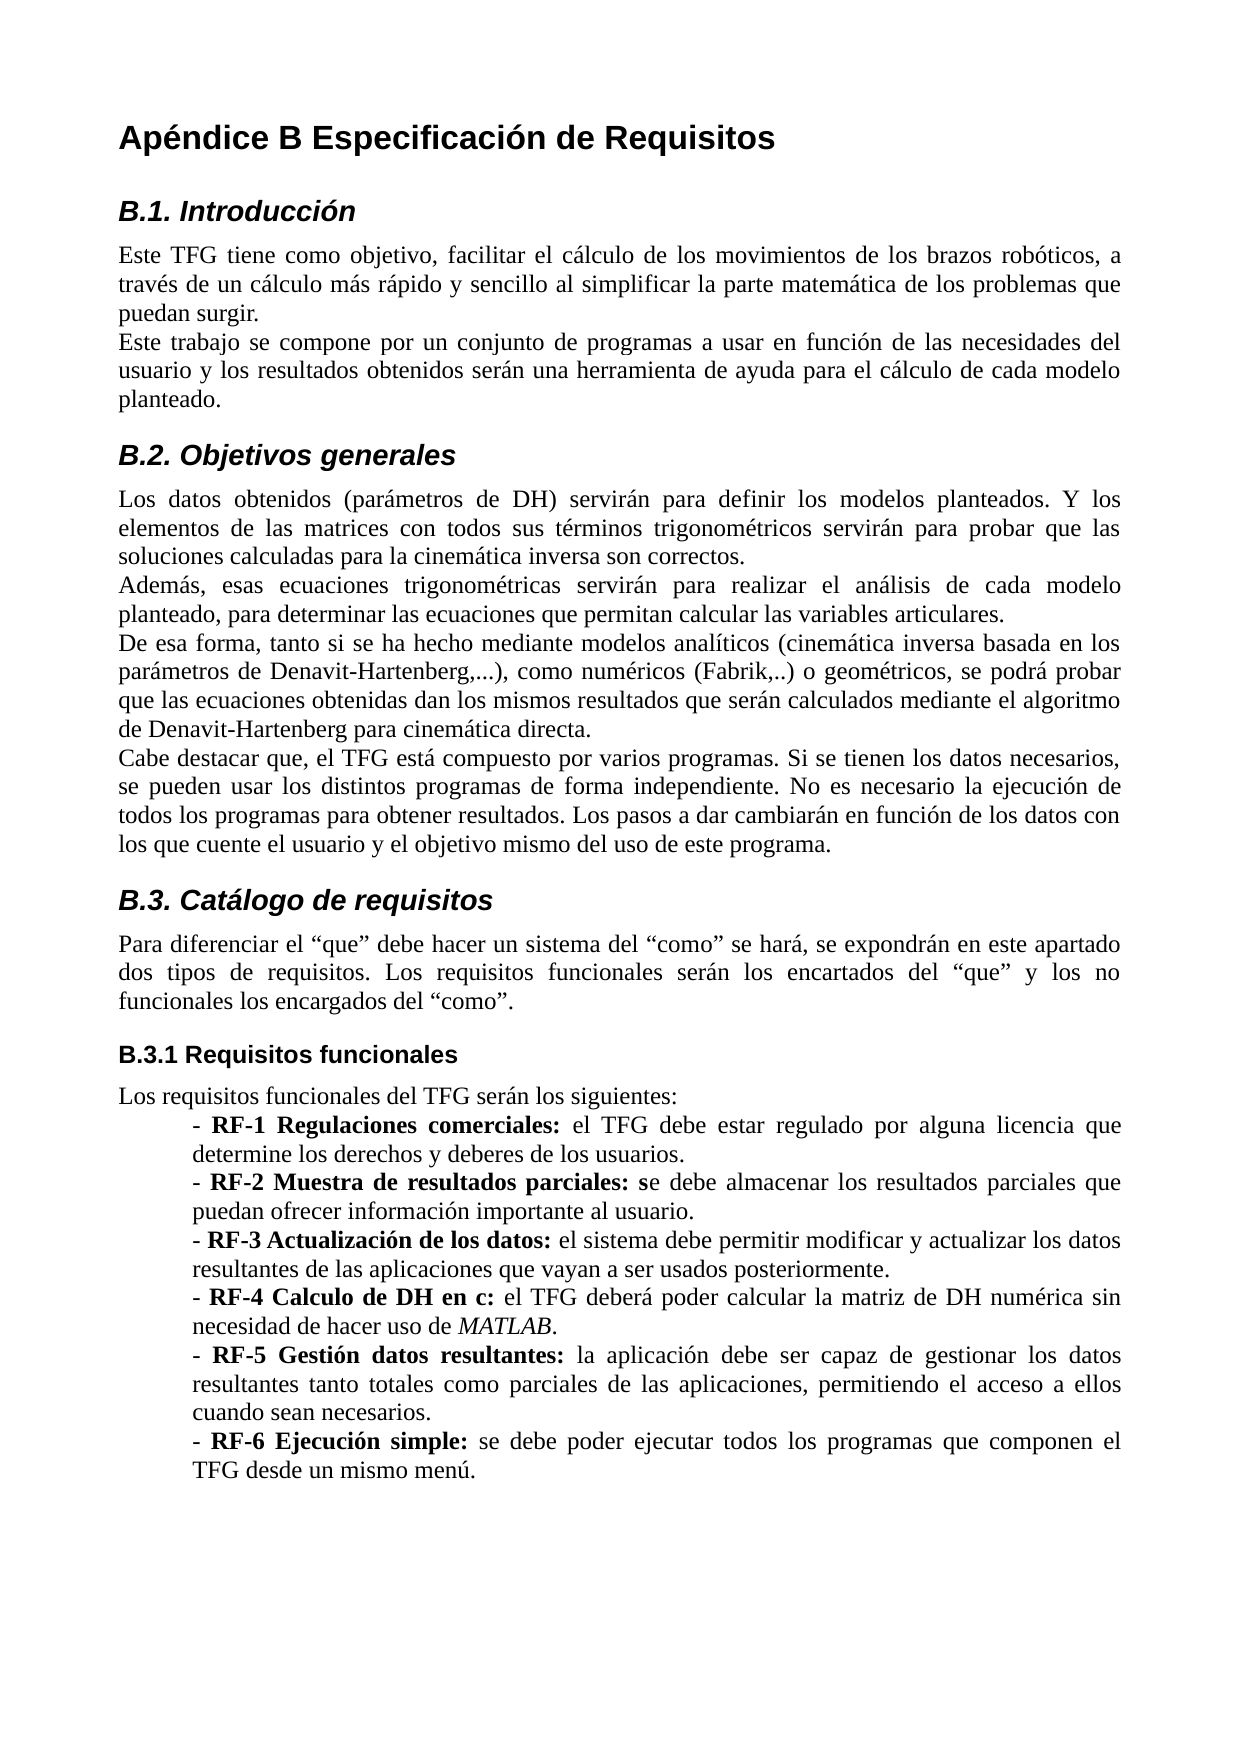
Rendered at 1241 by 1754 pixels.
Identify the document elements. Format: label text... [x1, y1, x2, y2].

subtitle B.2. Objetivos generales [118, 438, 1122, 471]
text - RF-1 Regulaciones comerciales: el TFG debe estar regulado por alguna licencia que determine los derechos y deberes de los usuarios. [192, 1110, 1122, 1167]
subtitle Apéndice B Especificación de Requisitos [118, 118, 1122, 157]
text - RF-2 Muestra de resultados parciales: se debe almacenar los resultados parciales que puedan ofrecer información importante al usuario. [192, 1167, 1122, 1225]
text Para diferenciar el “que” debe hacer un sistema del “como” se hará, se expondrán en este apartado dos tipos de requisitos. Los requisitos funcionales serán los encartados del “que” y los no funcionales los encargados del “como”. [118, 929, 1122, 1015]
text - RF-3 Actualización de los datos: el sistema debe permitir modificar y actualizar los datos resultantes de las aplicaciones que vayan a ser usados posteriormente. [192, 1225, 1122, 1282]
text - RF-4 Calculo de DH en c: el TFG deberá poder calcular la matriz de DH numérica sin necesidad de hacer uso de MATLAB. [192, 1282, 1122, 1340]
text De esa forma, tanto si se ha hecho mediante modelos analíticos (cinemática inversa basada en los parámetros de Denavit-Hartenberg,...), como numéricos (Fabrik,..) o geométricos, se podrá probar que las ecuaciones obtenidas dan los mismos resultados que serán calculados mediante el algoritmo de Denavit-Hartenberg para cinemática directa. [118, 628, 1122, 743]
subtitle B.1. Introducción [118, 194, 1122, 228]
text Cabe destacar que, el TFG está compuesto por varios programas. Si se tienen los datos necesarios, se pueden usar los distintos programas de forma independiente. No es necesario la ejecución de todos los programas para obtener resultados. Los pasos a dar cambiarán en función de los datos con los que cuente el usuario y el objetivo mismo del uso de este programa. [118, 743, 1122, 858]
text Este TFG tiene como objetivo, facilitar el cálculo de los movimientos de los brazos robóticos, a través de un cálculo más rápido y sencillo al simplificar la parte matemática de los problemas que puedan surgir. [118, 240, 1122, 327]
subtitle B.3. Catálogo de requisitos [118, 883, 1122, 916]
text Los datos obtenidos (parámetros de DH) servirán para definir los modelos planteados. Y los elementos de las matrices con todos sus términos trigonométricos servirán para probar que las soluciones calculadas para la cinemática inversa son correctos. [118, 484, 1122, 570]
text Además, esas ecuaciones trigonométricas servirán para realizar el análisis de cada modelo planteado, para determinar las ecuaciones que permitan calcular las variables articulares. [118, 570, 1122, 628]
text - RF-6 Ejecución simple: se debe poder ejecutar todos los programas que componen el TFG desde un mismo menú. [192, 1426, 1122, 1484]
text Este trabajo se compone por un conjunto de programas a usar en función de las necesidades del usuario y los resultados obtenidos serán una herramienta de ayuda para el cálculo de cada modelo planteado. [118, 327, 1122, 413]
subtitle B.3.1 Requisitos funcionales [118, 1040, 1122, 1069]
text - RF-5 Gestión datos resultantes: la aplicación debe ser capaz de gestionar los datos resultantes tanto totales como parciales de las aplicaciones, permitiendo el acceso a ellos cuando sean necesarios. [192, 1340, 1122, 1426]
text Los requisitos funcionales del TFG serán los siguientes: [118, 1081, 1122, 1110]
